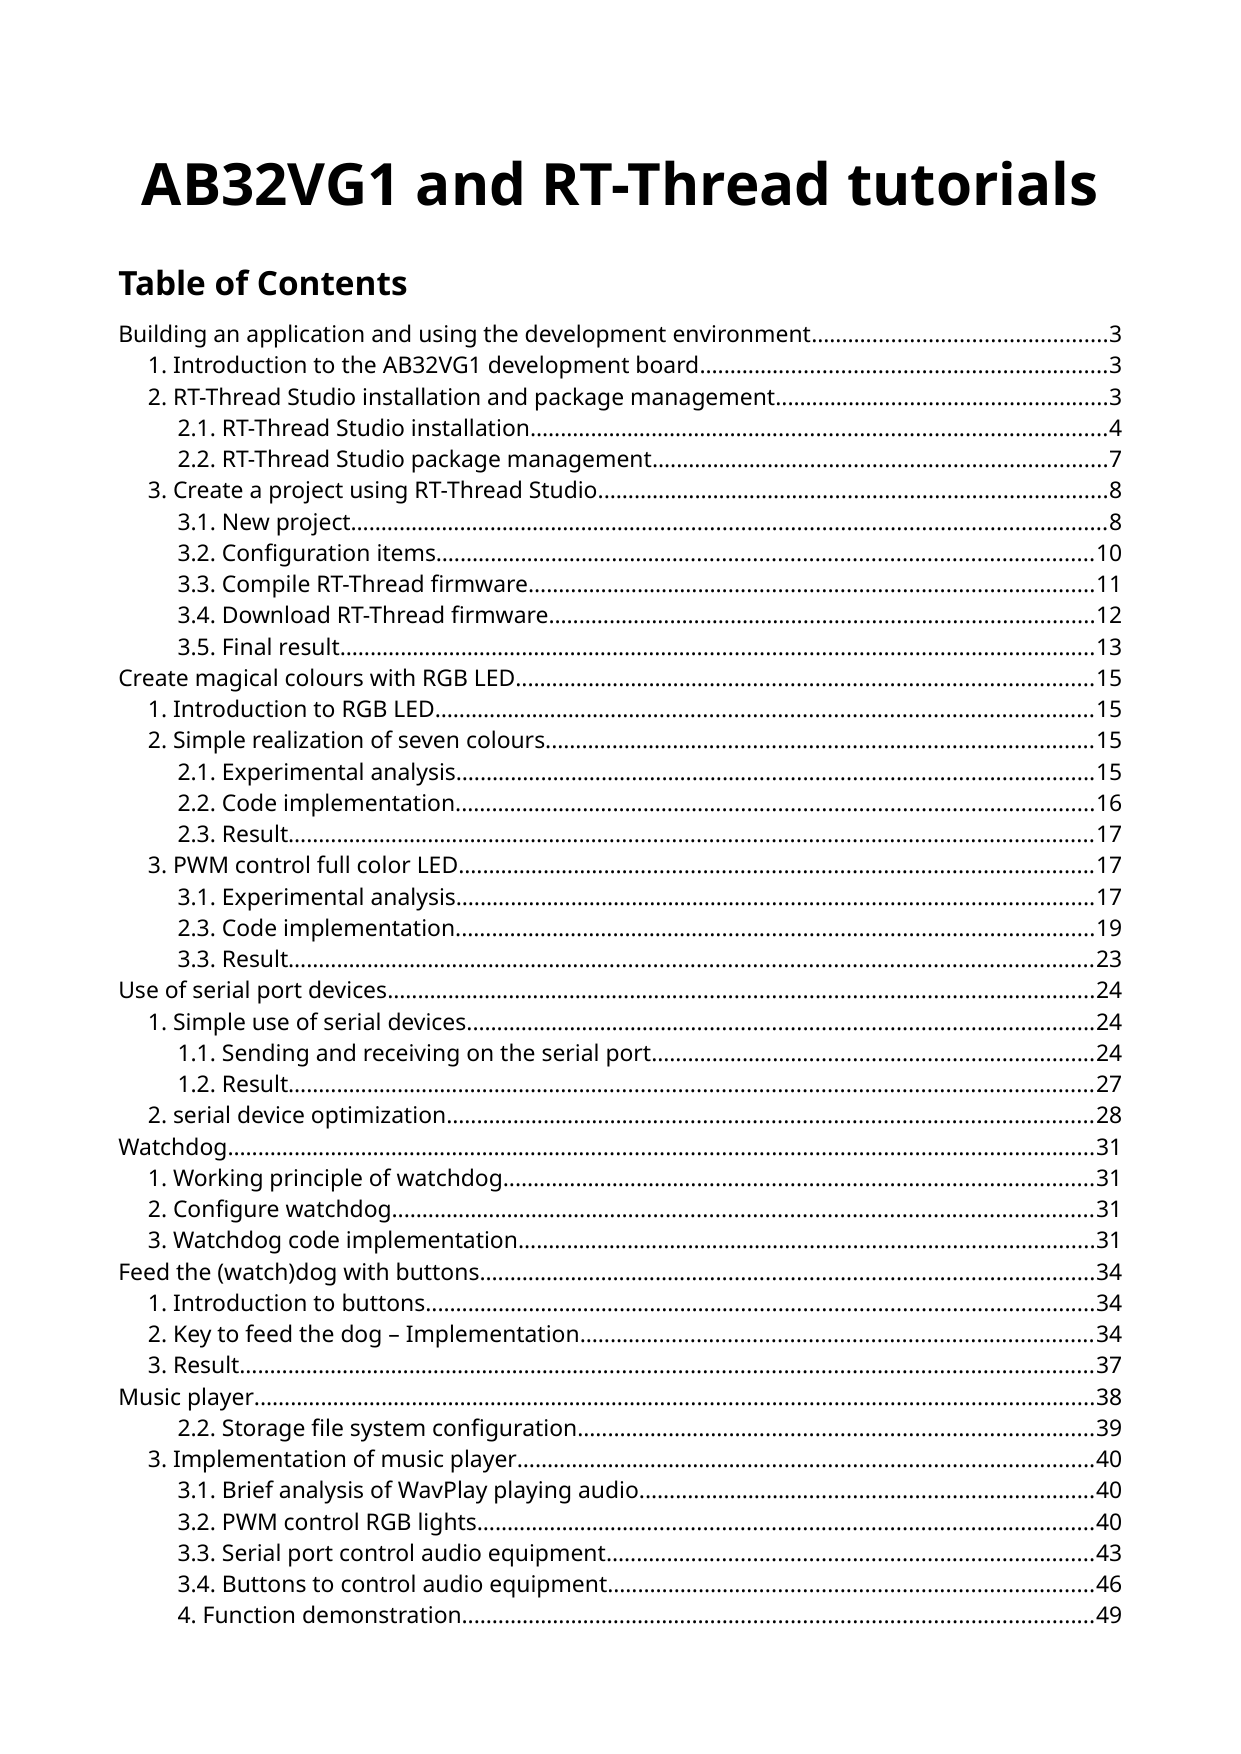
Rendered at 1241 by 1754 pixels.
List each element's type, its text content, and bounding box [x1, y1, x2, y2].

text 2. Simple realization of seven colours 15 [148, 724, 1122, 756]
text Create magical colours with RGB LED 15 [118, 662, 1122, 693]
text 2.3. Result 17 [177, 818, 1122, 849]
text 2.3. Code implementation 19 [177, 912, 1122, 943]
text 3. Implementation of music player 40 [148, 1443, 1122, 1474]
text 3. Watchdog code implementation 31 [148, 1224, 1122, 1256]
text 2. RT-Thread Studio installation and package management 3 [148, 381, 1122, 412]
title AB32VG1 and RT-Thread tutorials [118, 143, 1122, 223]
text 1. Simple use of serial devices 24 [148, 1006, 1122, 1037]
text 2.2. Storage file system configuration 39 [177, 1412, 1122, 1443]
text 3.1. Experimental analysis 17 [177, 881, 1122, 912]
text 2. Key to feed the dog – Implementation 34 [148, 1318, 1122, 1349]
text 1.1. Sending and receiving on the serial port 24 [177, 1037, 1122, 1068]
text Music player 38 [118, 1381, 1122, 1412]
text 3.2. PWM control RGB lights 40 [177, 1506, 1122, 1537]
text 4. Function demonstration 49 [177, 1599, 1122, 1631]
text 2.1. RT-Thread Studio installation 4 [177, 412, 1122, 443]
text 3.5. Final result 13 [177, 631, 1122, 662]
text 3.1. Brief analysis of WavPlay playing audio 40 [177, 1474, 1122, 1506]
text Feed the (watch)dog with buttons 34 [118, 1256, 1122, 1287]
text 3.2. Configuration items 10 [177, 537, 1122, 568]
text 3. PWM control full color LED 17 [148, 849, 1122, 881]
text 2.2. RT-Thread Studio package management 7 [177, 443, 1122, 474]
text 3. Create a project using RT-Thread Studio 8 [148, 474, 1122, 506]
text 1. Introduction to the AB32VG1 development board 3 [148, 349, 1122, 381]
text 3.1. New project 8 [177, 506, 1122, 537]
text 3. Result 37 [148, 1349, 1122, 1381]
text 3.3. Serial port control audio equipment 43 [177, 1537, 1122, 1568]
text 1. Working principle of watchdog 31 [148, 1162, 1122, 1193]
text 3.4. Buttons to control audio equipment 46 [177, 1568, 1122, 1599]
text 3.3. Result 23 [177, 943, 1122, 974]
text Building an application and using the development environment 3 [118, 318, 1122, 349]
text 2. Configure watchdog 31 [148, 1193, 1122, 1224]
text 2. serial device optimization 28 [148, 1099, 1122, 1131]
text 1. Introduction to buttons 34 [148, 1287, 1122, 1318]
text 2.1. Experimental analysis 15 [177, 756, 1122, 787]
text 1.2. Result 27 [177, 1068, 1122, 1099]
text Use of serial port devices 24 [118, 974, 1122, 1006]
text 3.3. Compile RT-Thread firmware 11 [177, 568, 1122, 599]
text Watchdog 31 [118, 1131, 1122, 1162]
text 1. Introduction to RGB LED 15 [148, 693, 1122, 724]
text 2.2. Code implementation 16 [177, 787, 1122, 818]
text 3.4. Download RT-Thread firmware 12 [177, 599, 1122, 631]
subtitle Table of Contents [118, 260, 1122, 306]
